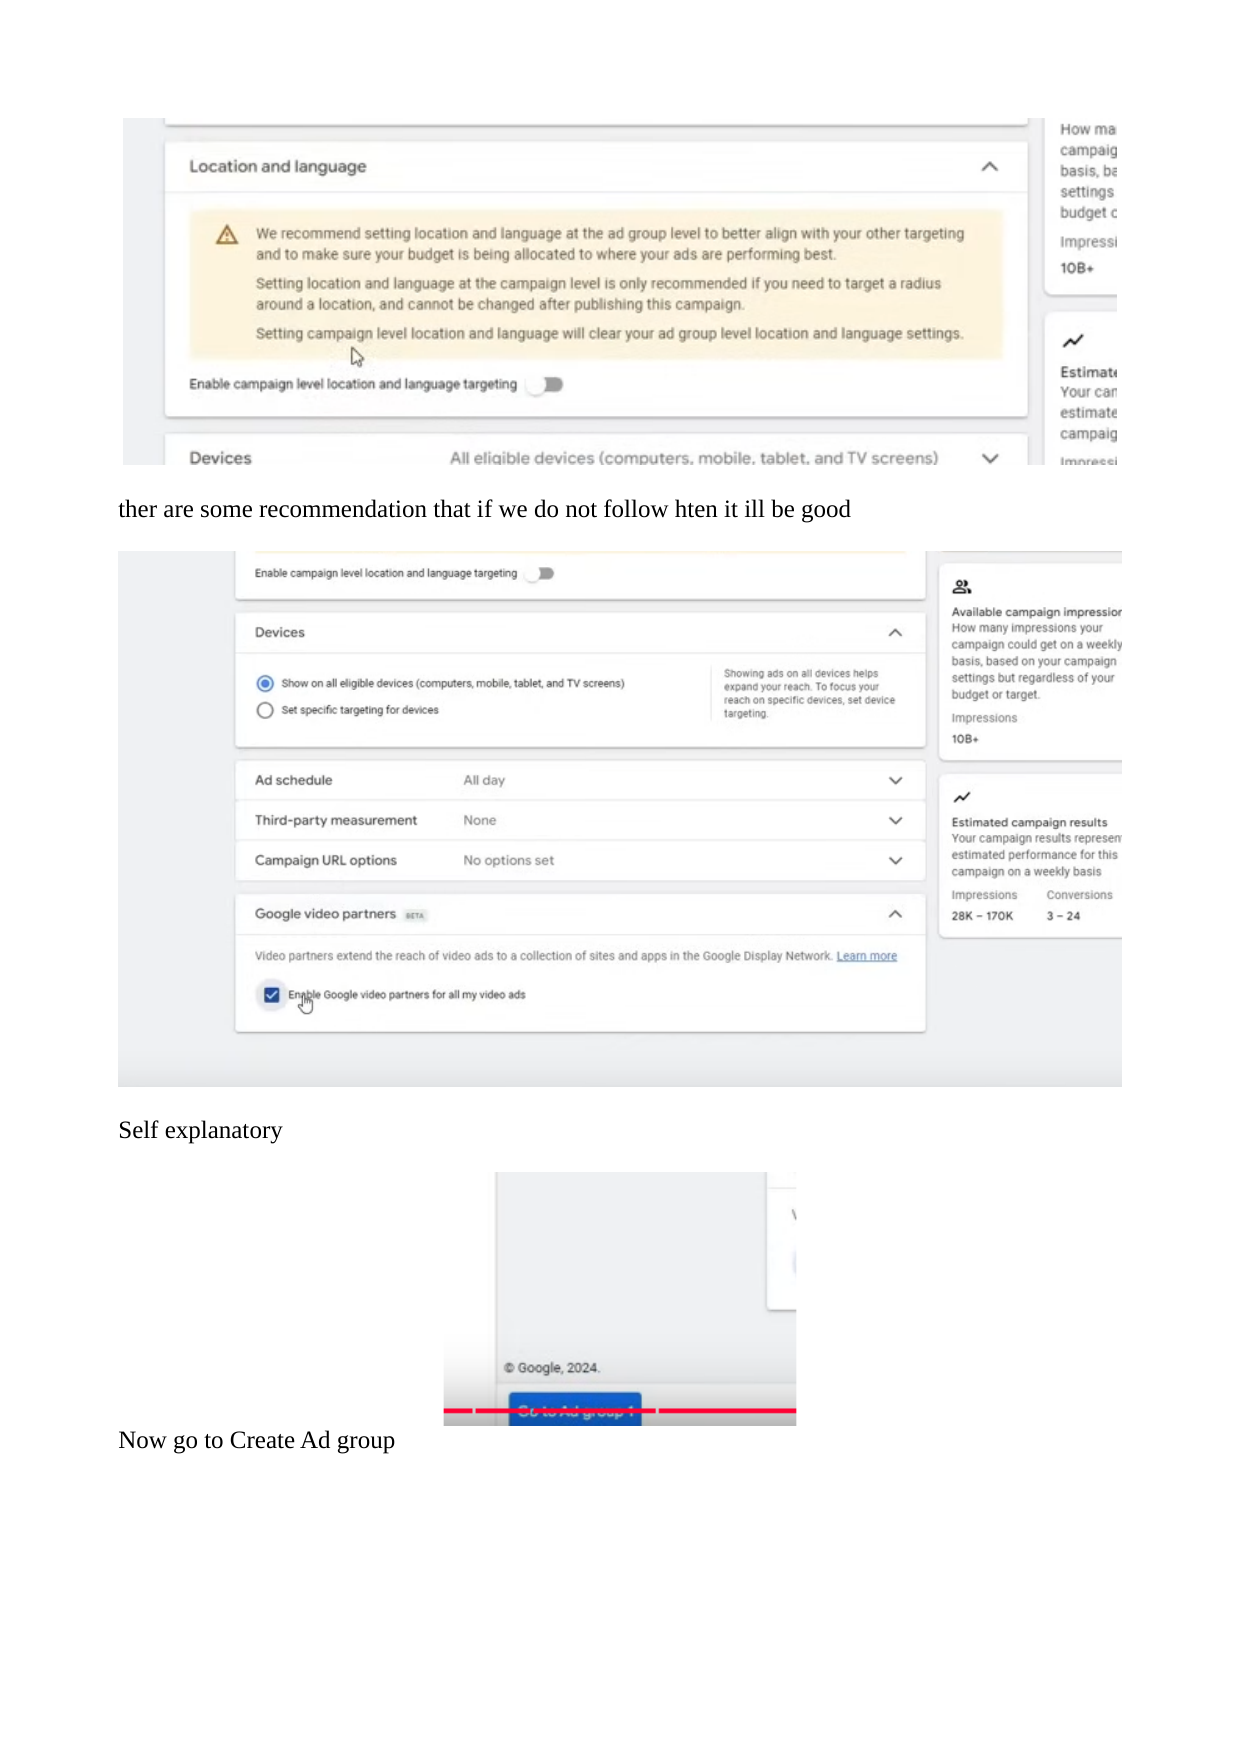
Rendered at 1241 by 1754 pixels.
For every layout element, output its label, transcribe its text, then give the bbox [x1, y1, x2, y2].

text Now go to Create Ad group [118, 1172, 1122, 1454]
text Self explanatory [118, 1115, 1122, 1144]
picture [118, 551, 1122, 1087]
picture [443, 1172, 797, 1426]
text ther are some recommendation that if we do not follow hten it ill be good [118, 494, 1122, 522]
picture [123, 118, 1117, 465]
